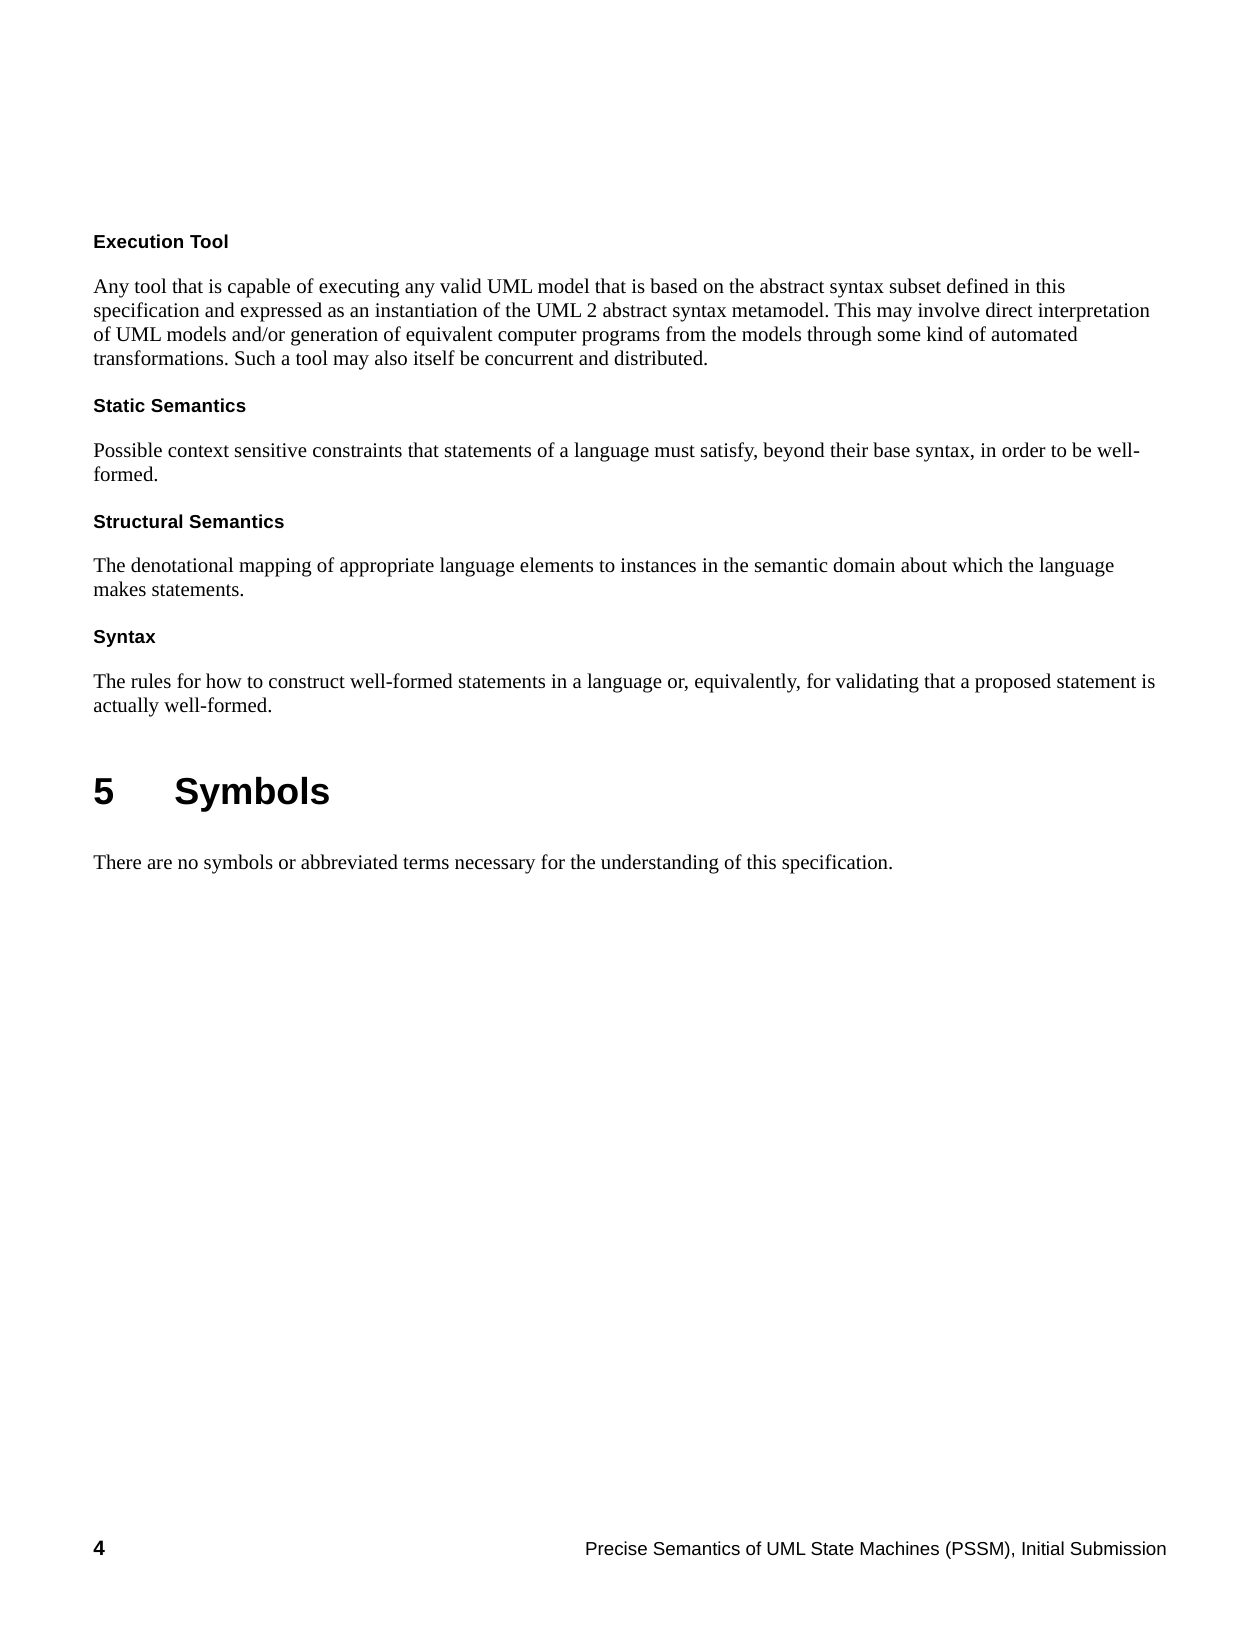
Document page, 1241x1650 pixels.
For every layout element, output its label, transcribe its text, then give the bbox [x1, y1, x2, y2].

text The denotational mapping of appropriate language elements to instances in the semantic domain about which the language makes statements. [93, 553, 1164, 601]
subtitle Structural Semantics [93, 511, 1164, 532]
text The rules for how to construct well-formed statements in a language or, equivalently, for validating that a proposed statement is actually well-formed. [93, 669, 1164, 717]
text Any tool that is capable of executing any valid UML model that is based on the abstract syntax subset defined in this specification and expressed as an instantiation of the UML 2 abstract syntax metamodel. This may involve direct interpretation of UML models and/or generation of equivalent computer programs from the models through some kind of automated transformations. Such a tool may also itself be concurrent and distributed. [93, 274, 1164, 370]
subtitle Static Semantics [93, 395, 1164, 416]
subtitle Syntax [93, 626, 1164, 648]
text Possible context sensitive constraints that statements of a language must satisfy, beyond their base syntax, in order to be well-formed. [93, 437, 1164, 486]
subtitle Symbols [93, 769, 1164, 812]
text There are no symbols or abbreviated terms necessary for the understanding of this specification. [93, 850, 1164, 874]
subtitle Execution Tool [93, 231, 1164, 253]
